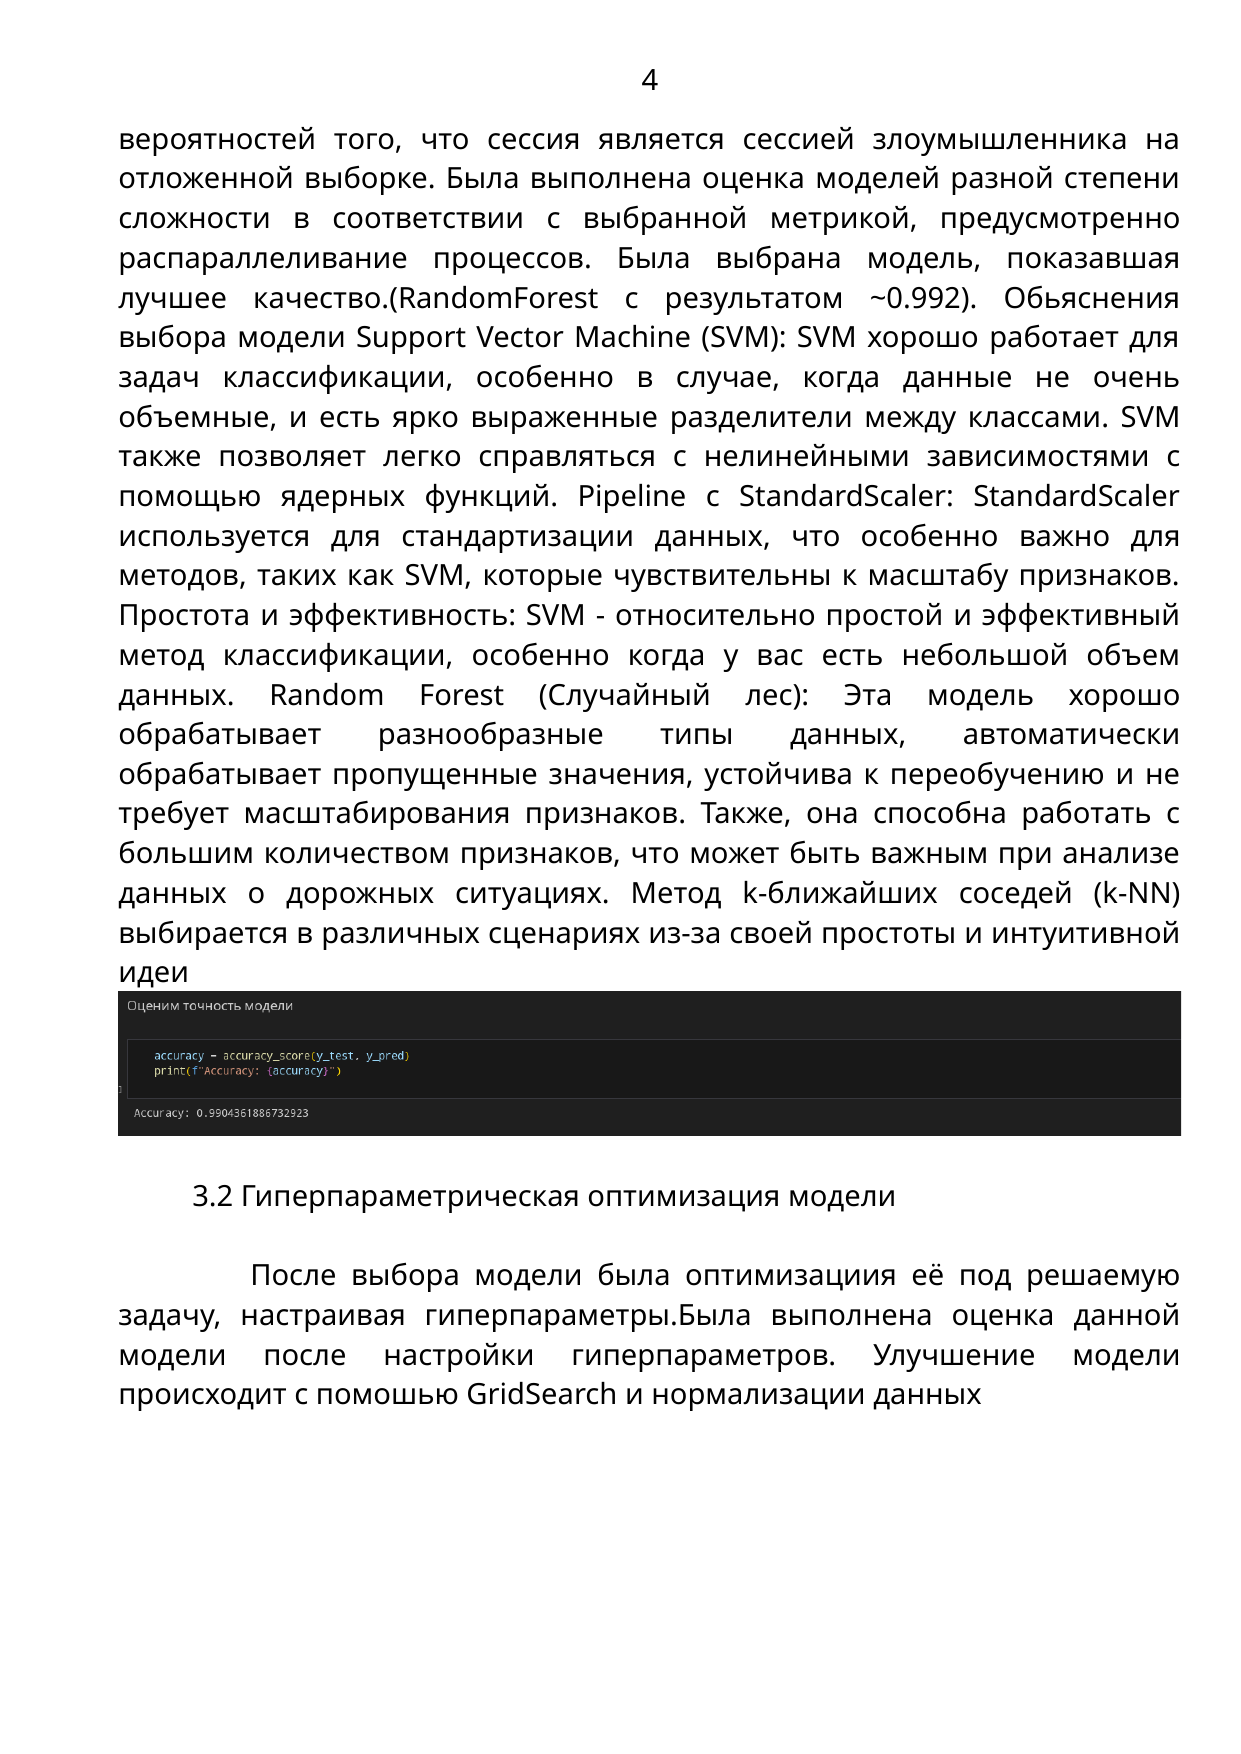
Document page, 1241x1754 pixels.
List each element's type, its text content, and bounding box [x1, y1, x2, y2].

picture [118, 991, 1182, 1136]
text вероятностей того, что сессия является сессией злоумышленника на отложенной выборке. Была выполнена оценка моделей разной степени сложности в соответствии с выбранной метрикой, предусмотренно распараллеливание процессов. Была выбрана модель, показавшая лучшее качество.(RandomForest с результатом ~0.992). Обьяснения выбора модели Support Vector Machine (SVM): SVM хорошо работает для задач классификации, особенно в случае, когда данные не очень объемные, и есть ярко выраженные разделители между классами. SVM также позволяет легко справляться с нелинейными зависимостями с помощью ядерных функций. Pipeline с StandardScaler: StandardScaler используется для стандартизации данных, что особенно важно для методов, таких как SVM, которые чувствительны к масштабу признаков. Простота и эффективность: SVM - относительно простой и эффективный метод классификации, особенно когда у вас есть небольшой объем данных. Random Forest (Случайный лес): Эта модель хорошо обрабатывает разнообразные типы данных, автоматически обрабатывает пропущенные значения, устойчива к переобучению и не требует масштабирования признаков. Также, она способна работать с большим количеством признаков, что может быть важным при анализе данных о дорожных ситуациях. Метод k-ближайших соседей (k-NN) выбирается в различных сценариях из-за своей простоты и интуитивной идеи [118, 118, 1181, 991]
text 3.2 Гиперпараметрическая оптимизация модели [118, 1175, 1181, 1215]
text После выбора модели была оптимизациия её под решаемую задачу, настраивая гиперпараметры.Была выполнена оценка данной модели после настройки гиперпараметров. Улучшение модели происходит с помошью GridSearch и нормализации данных [118, 1254, 1181, 1413]
